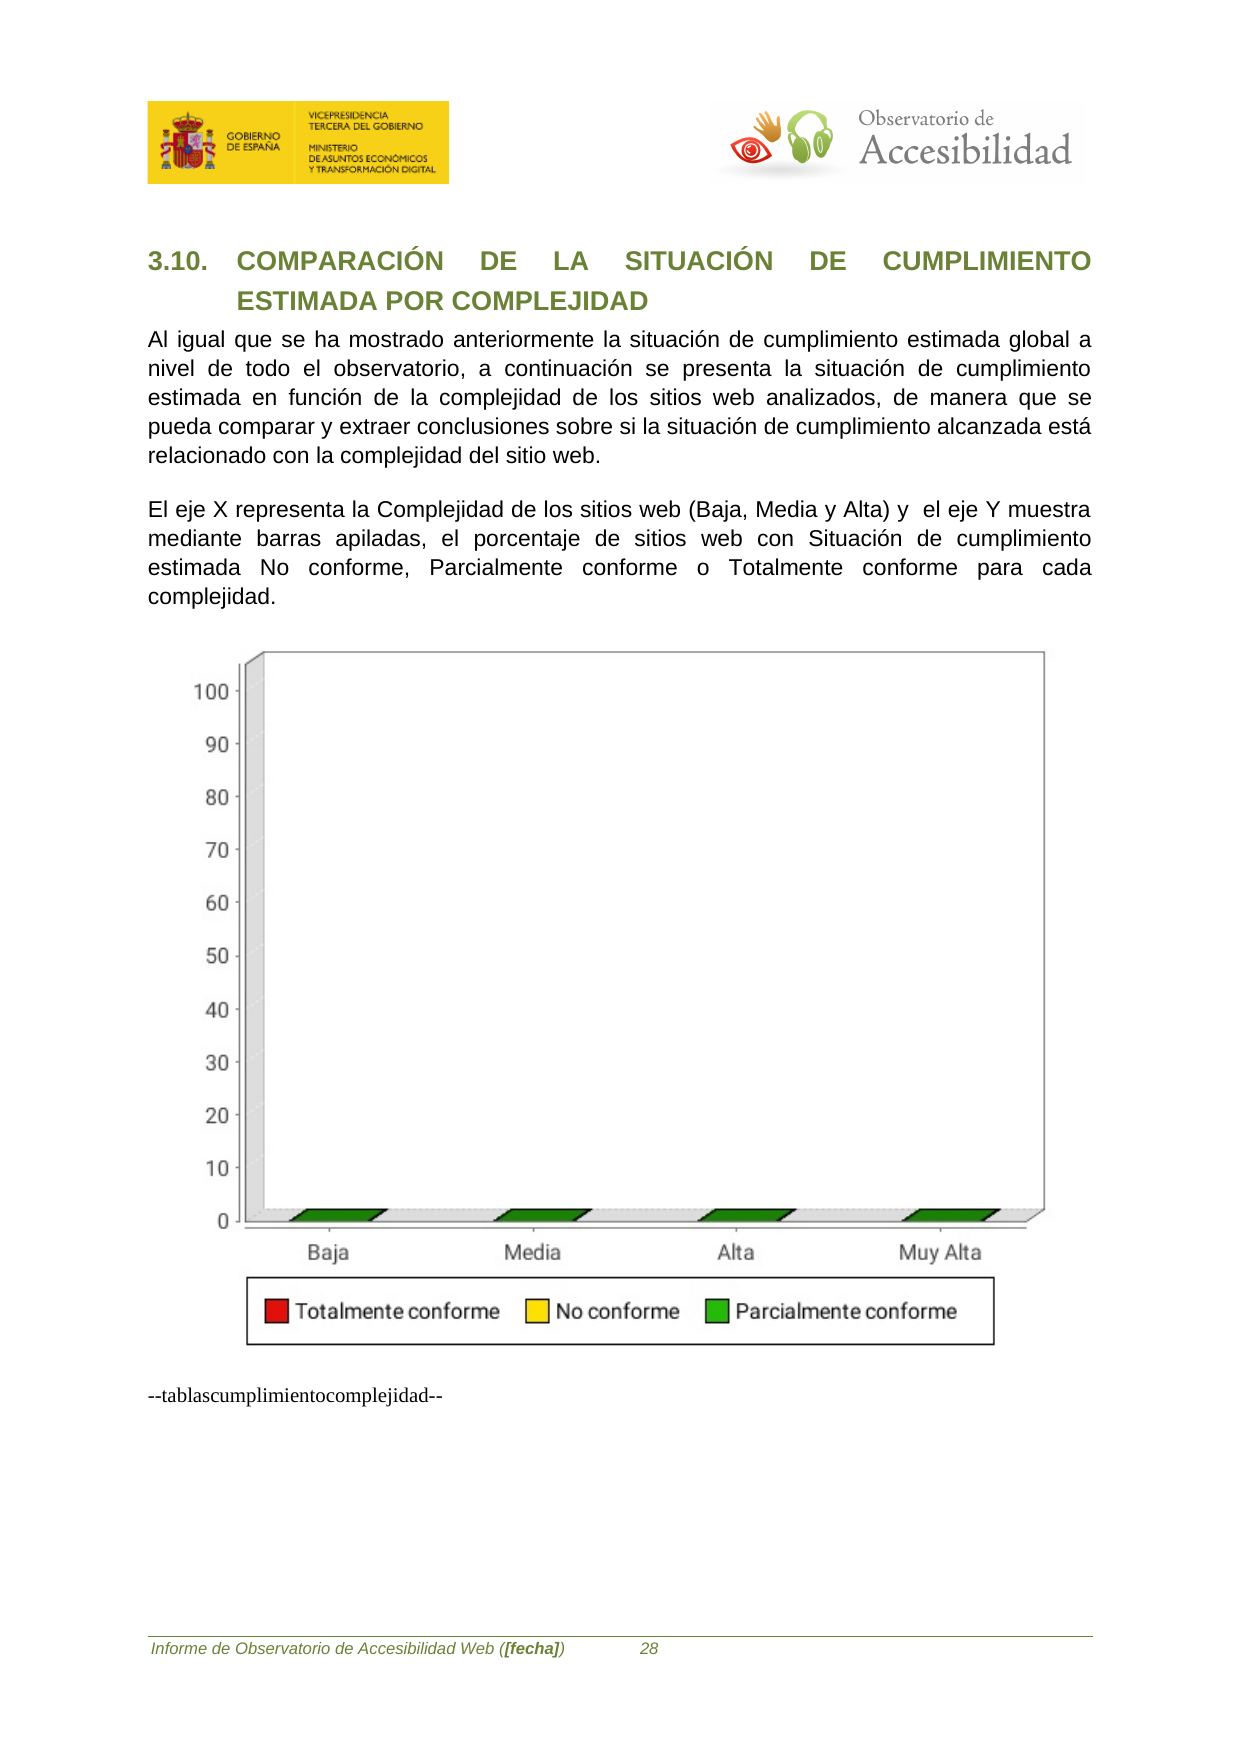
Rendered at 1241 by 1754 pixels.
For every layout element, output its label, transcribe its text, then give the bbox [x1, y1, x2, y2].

picture [147, 101, 450, 184]
text Al igual que se ha mostrado anteriormente la situación de cumplimiento estimada global a nivel de todo el observatorio, a continuación se presenta la situación de cumplimiento estimada en función de la complejidad de los sitios web analizados, de manera que se pueda comparar y extraer conclusiones sobre si la situación de cumplimiento alcanzada está relacionado con la complejidad del sitio web. [148, 326, 1092, 468]
text --tablascumplimientocomplejidad-- [148, 1383, 1092, 1407]
picture [178, 636, 1062, 1347]
subtitle Comparación de la situación de cumplimiento estimada por complejidad [148, 245, 1092, 317]
picture [710, 101, 1086, 184]
text El eje X representa la Complejidad de los sitios web (Baja, Media y Alta) y el eje Y muestra mediante barras apiladas, el porcentaje de sitios web con Situación de cumplimiento estimada No conforme, Parcialmente conforme o Totalmente conforme para cada complejidad. [148, 496, 1092, 609]
